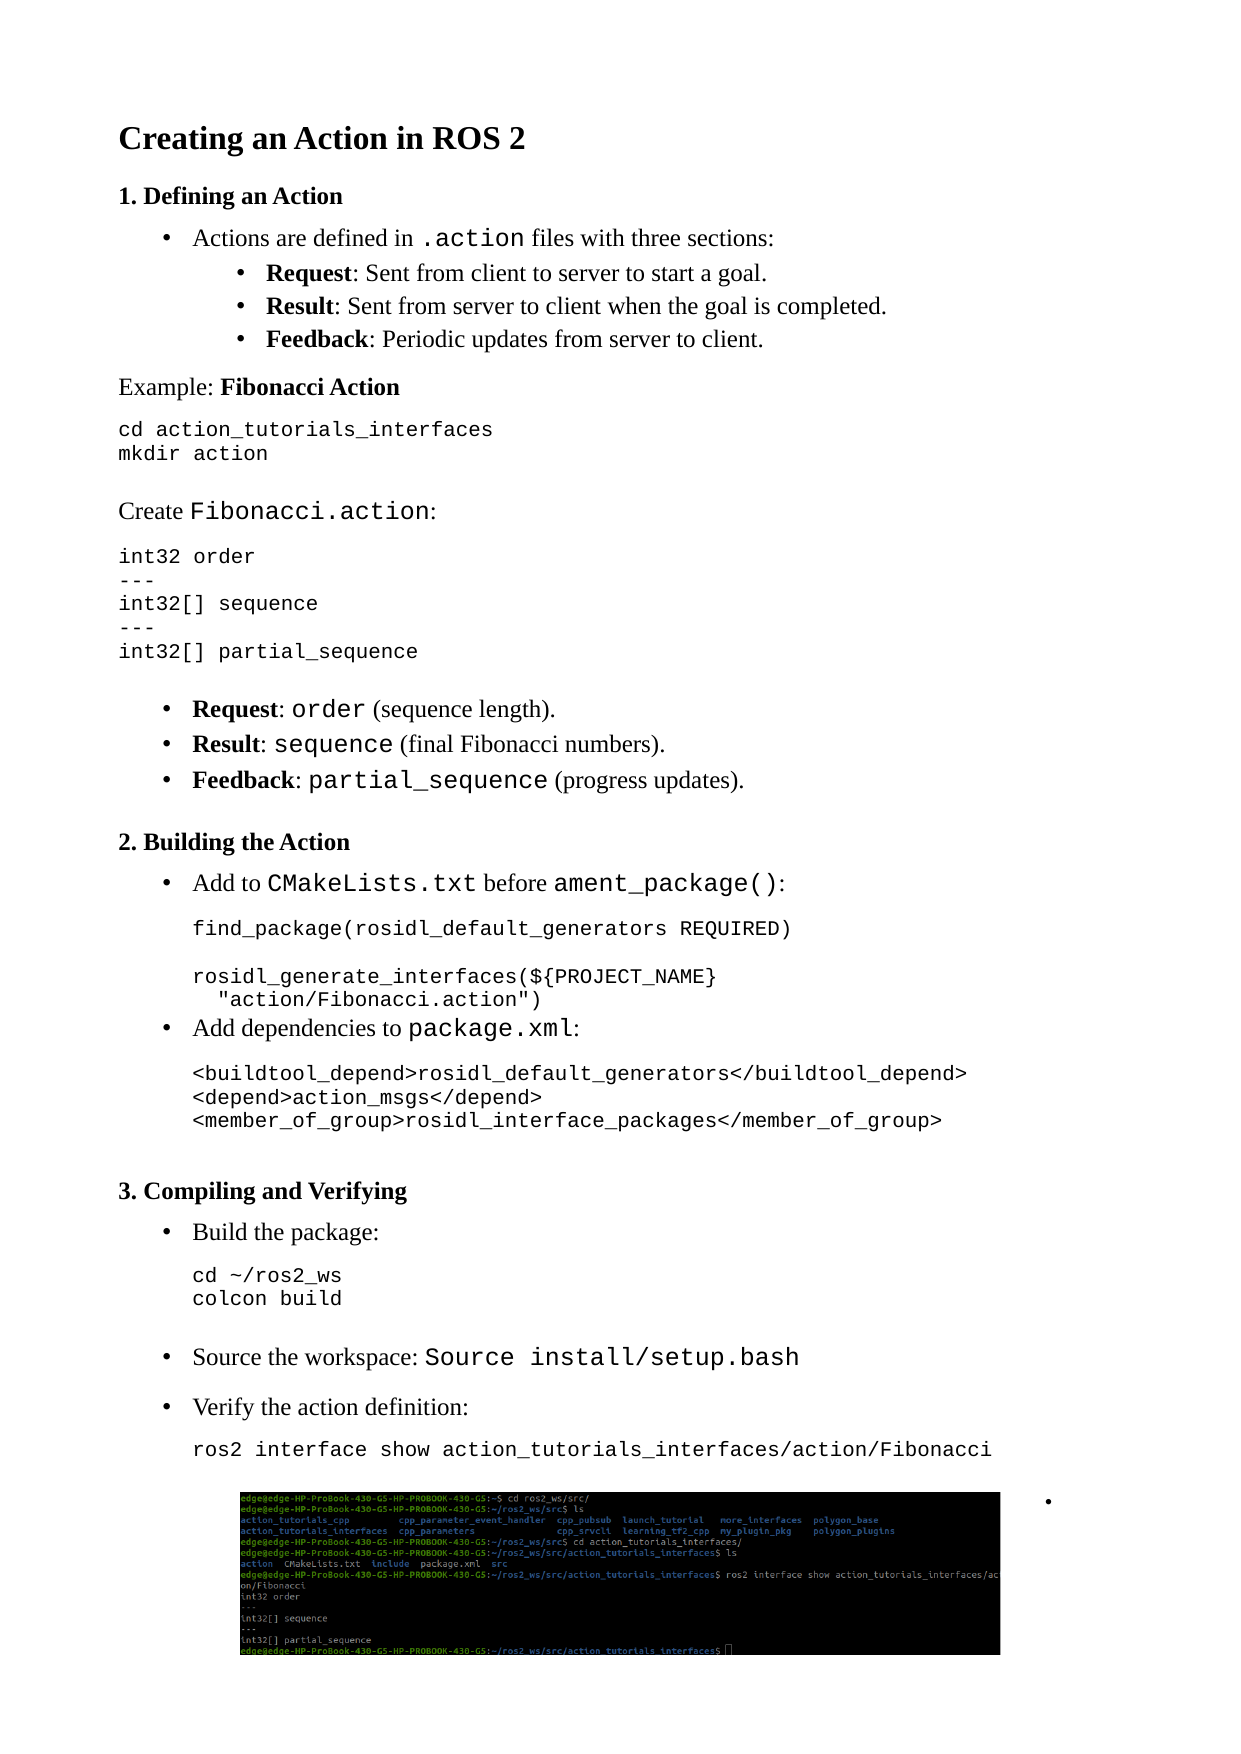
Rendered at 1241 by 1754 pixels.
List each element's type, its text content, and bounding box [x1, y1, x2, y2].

list rosidl_generate_interfaces(${PROJECT_NAME} [162, 966, 1122, 989]
text int32[] partial_sequence [118, 641, 1122, 664]
list <member_of_group>rosidl_interface_packages</member_of_group> [162, 1110, 1122, 1134]
list Build the package: [162, 1217, 1122, 1246]
subtitle 1. Defining an Action [118, 181, 1122, 210]
text mkdir action [118, 443, 1122, 467]
text --- [118, 617, 1122, 641]
list Feedback: Periodic updates from server to client. [236, 324, 1122, 353]
subtitle 3. Compiling and Verifying [118, 1176, 1122, 1205]
list Add dependencies to package.xml: [162, 1013, 1122, 1044]
list find_package(rosidl_default_generators REQUIRED) [162, 918, 1122, 942]
list <depend>action_msgs</depend> [162, 1087, 1122, 1110]
list Result: sequence (final Fibonacci numbers). [162, 729, 1122, 760]
list Verify the action definition: [162, 1392, 1122, 1420]
text --- [118, 570, 1122, 593]
list Add to CMakeLists.txt before ament_package(): [162, 868, 1122, 899]
list <buildtool_depend>rosidl_default_generators</buildtool_depend> [162, 1063, 1122, 1087]
list Actions are defined in .action files with three sections: [162, 223, 1122, 253]
list Source the workspace: Source install/setup.bash [162, 1342, 1122, 1372]
list ros2 interface show action_tutorials_interfaces/action/Fibonacci [162, 1439, 1122, 1463]
list Result: Sent from server to client when the goal is completed. [236, 291, 1122, 320]
list cd ~/ros2_ws [162, 1265, 1122, 1288]
text int32 order [118, 546, 1122, 570]
text Create Fibonacci.action: [118, 496, 1122, 527]
text cd action_tutorials_interfaces [118, 419, 1122, 443]
list "action/Fibonacci.action") [162, 989, 1122, 1013]
list Feedback: partial_sequence (progress updates). [162, 765, 1122, 796]
subtitle 2. Building the Action [118, 827, 1122, 856]
text int32[] sequence [118, 593, 1122, 617]
text Example: Fibonacci Action [118, 372, 1122, 401]
list colcon build [162, 1288, 1122, 1312]
list Request: order (sequence length). [162, 694, 1122, 725]
list Request: Sent from client to server to start a goal. [236, 258, 1122, 287]
picture [240, 1492, 1001, 1655]
subtitle Creating an Action in ROS 2 [118, 118, 1122, 156]
